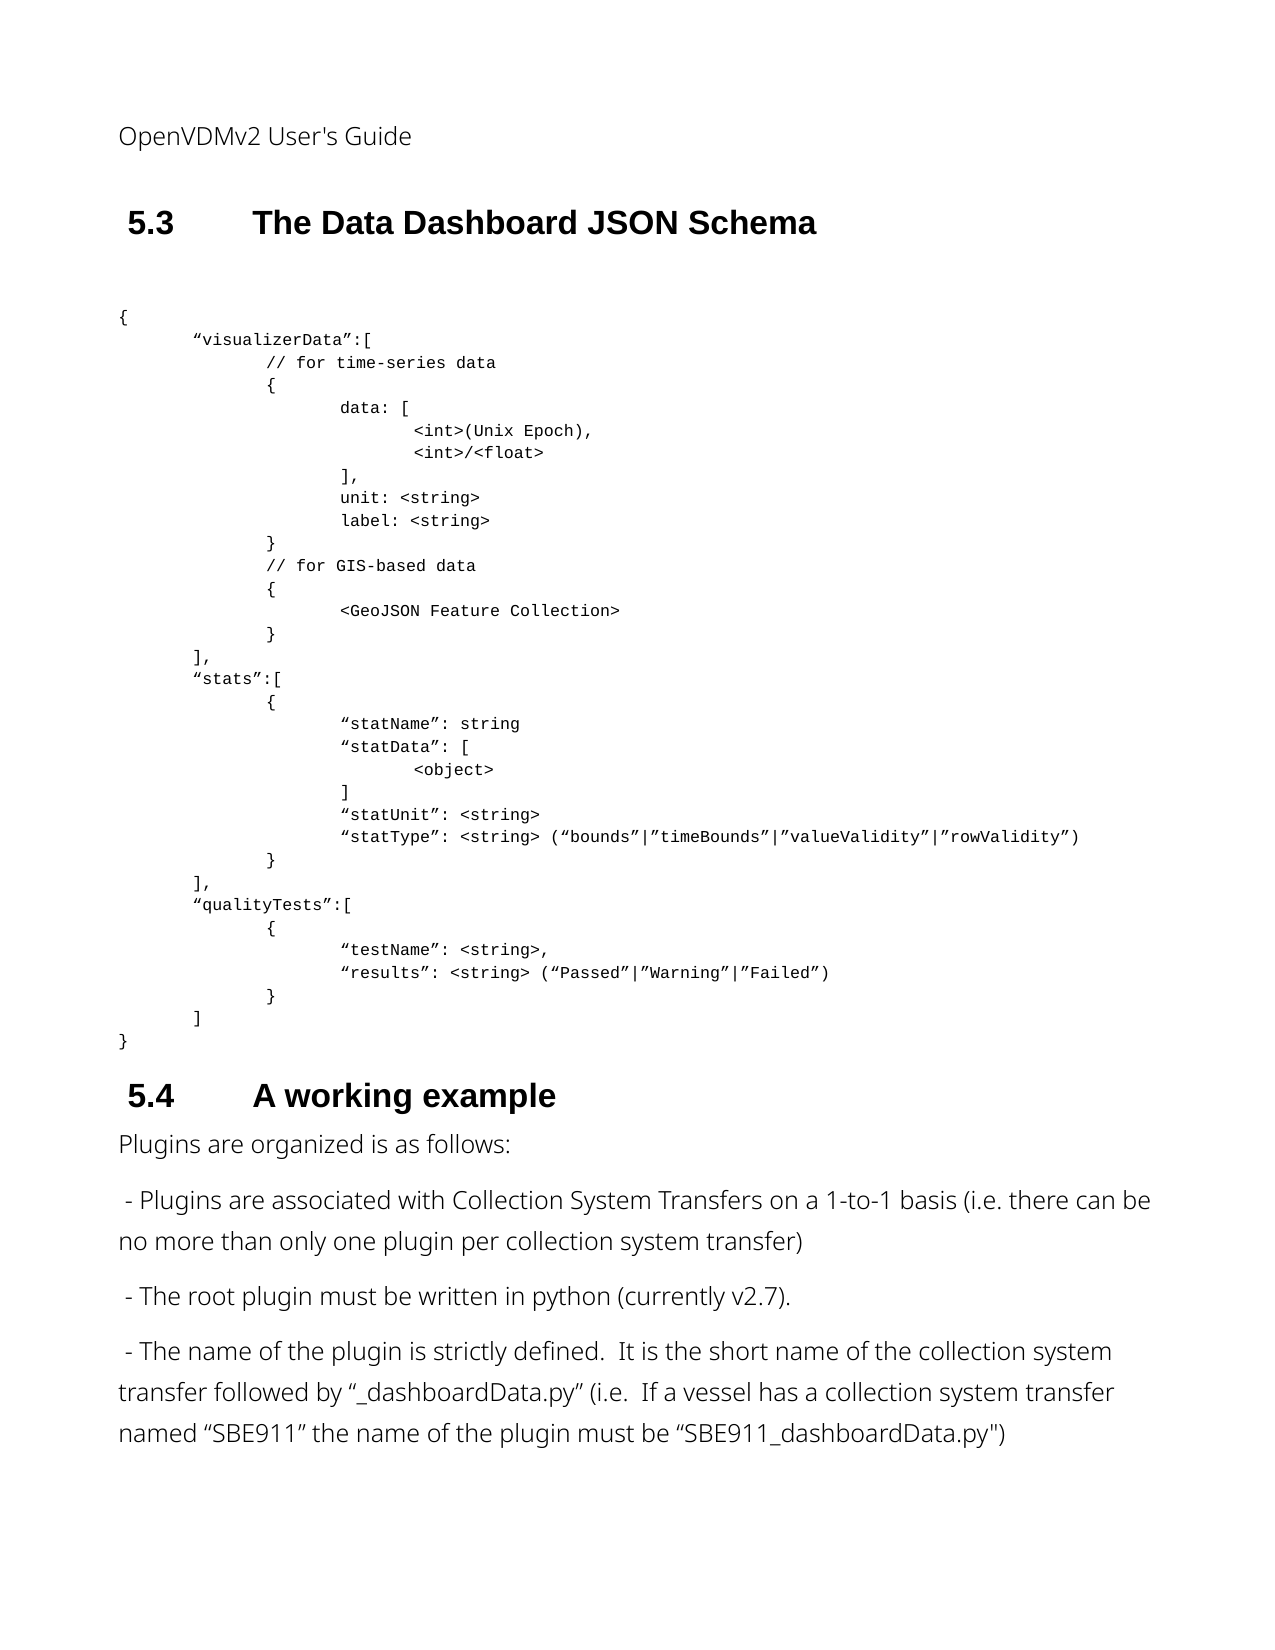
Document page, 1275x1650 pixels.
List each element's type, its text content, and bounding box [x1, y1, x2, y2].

text <GeoJSON Feature Collection> [118, 603, 1157, 622]
text unit: <string> [118, 490, 1157, 509]
text label: <string> [118, 512, 1157, 531]
text “statType”: <string> (“bounds”|”timeBounds”|”valueValidity”|”rowValidity”) [118, 829, 1157, 848]
text { [118, 309, 1157, 328]
subtitle A working example [118, 1076, 1157, 1114]
text ] [118, 784, 1157, 803]
text // for time-series data [118, 354, 1157, 373]
text data: [ [118, 399, 1157, 418]
text “results”: <string> (“Passed”|”Warning”|”Failed”) [118, 964, 1157, 983]
text } [118, 987, 1157, 1006]
text { [118, 693, 1157, 712]
text <int>/<float> [118, 445, 1157, 463]
subtitle The Data Dashboard JSON Schema [118, 202, 1157, 241]
text } [118, 1032, 1157, 1051]
text - Plugins are associated with Collection System Transfers on a 1-to-1 basis (i.e. there can be no more than only one plugin per collection system transfer) [118, 1182, 1157, 1257]
text - The name of the plugin is strictly defined. It is the short name of the collection system transfer followed by “_dashboardData.py” (i.e. If a vessel has a collection system transfer named “SBE911” the name of the plugin must be “SBE911_dashboardData.py") [118, 1334, 1157, 1450]
text “qualityTests”:[ [118, 897, 1157, 916]
text “stats”:[ [118, 671, 1157, 689]
text “visualizerData”:[ [118, 332, 1157, 351]
text ] [118, 1010, 1157, 1029]
text “statUnit”: <string> [118, 806, 1157, 825]
text “testName”: <string>, [118, 942, 1157, 961]
text <int>(Unix Epoch), [118, 422, 1157, 441]
text <object> [118, 761, 1157, 780]
text ], [118, 874, 1157, 893]
text } [118, 535, 1157, 554]
text “statData”: [ [118, 738, 1157, 757]
text ], [118, 467, 1157, 486]
text { [118, 580, 1157, 599]
text ], [118, 648, 1157, 667]
text “statName”: string [118, 716, 1157, 735]
text { [118, 377, 1157, 396]
text // for GIS-based data [118, 558, 1157, 577]
text } [118, 852, 1157, 870]
text Plugins are organized is as follows: [118, 1127, 1157, 1161]
text } [118, 626, 1157, 644]
text { [118, 919, 1157, 938]
text - The root plugin must be written in python (currently v2.7). [118, 1279, 1157, 1313]
